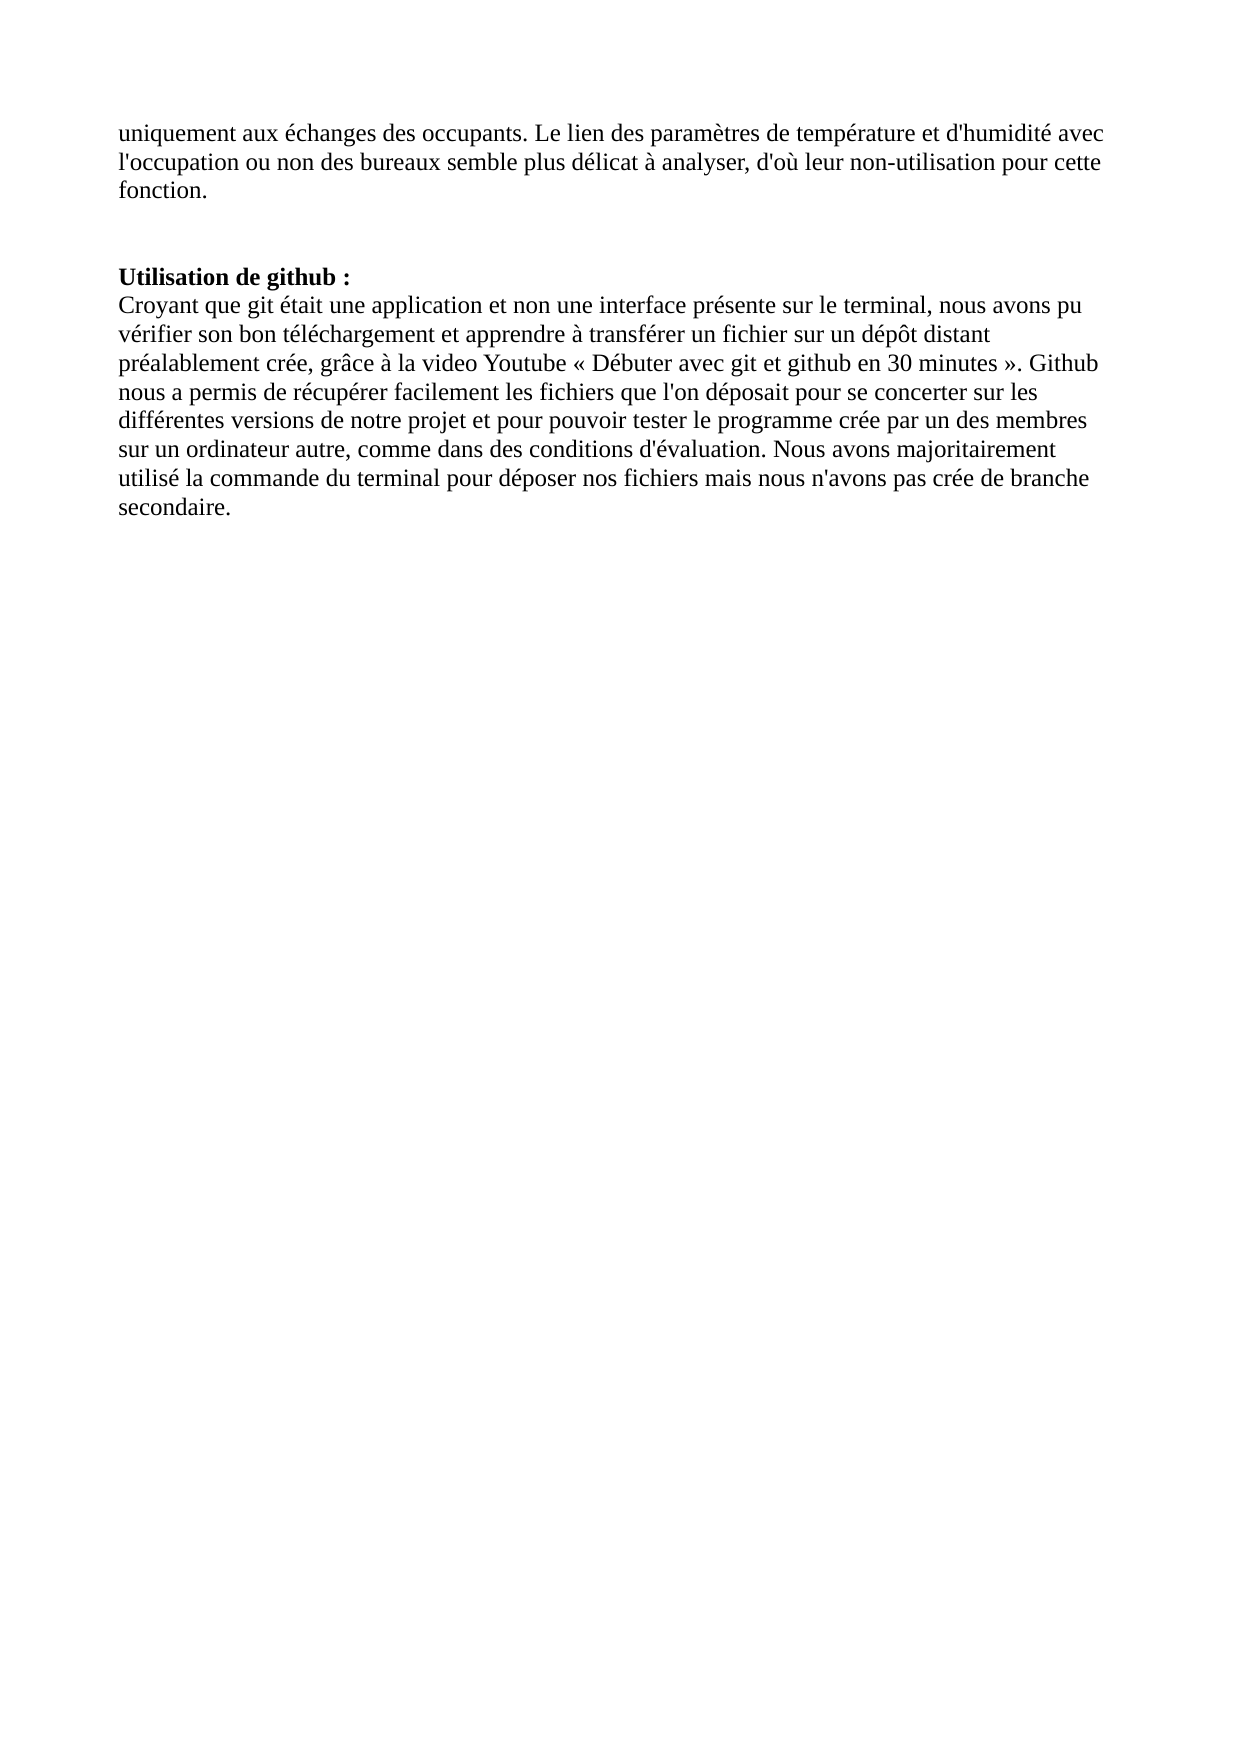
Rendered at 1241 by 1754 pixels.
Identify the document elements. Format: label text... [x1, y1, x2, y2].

text uniquement aux échanges des occupants. Le lien des paramètres de température et d'humidité avec l'occupation ou non des bureaux semble plus délicat à analyser, d'où leur non-utilisation pour cette fonction. [118, 118, 1122, 204]
text Utilisation de github : [118, 262, 1122, 291]
text Croyant que git était une application et non une interface présente sur le terminal, nous avons pu vérifier son bon téléchargement et apprendre à transférer un fichier sur un dépôt distant préalablement crée, grâce à la video Youtube « Débuter avec git et github en 30 minutes ». Github nous a permis de récupérer facilement les fichiers que l'on déposait pour se concerter sur les différentes versions de notre projet et pour pouvoir tester le programme crée par un des membres sur un ordinateur autre, comme dans des conditions d'évaluation. Nous avons majoritairement utilisé la commande du terminal pour déposer nos fichiers mais nous n'avons pas crée de branche secondaire. [118, 291, 1122, 521]
